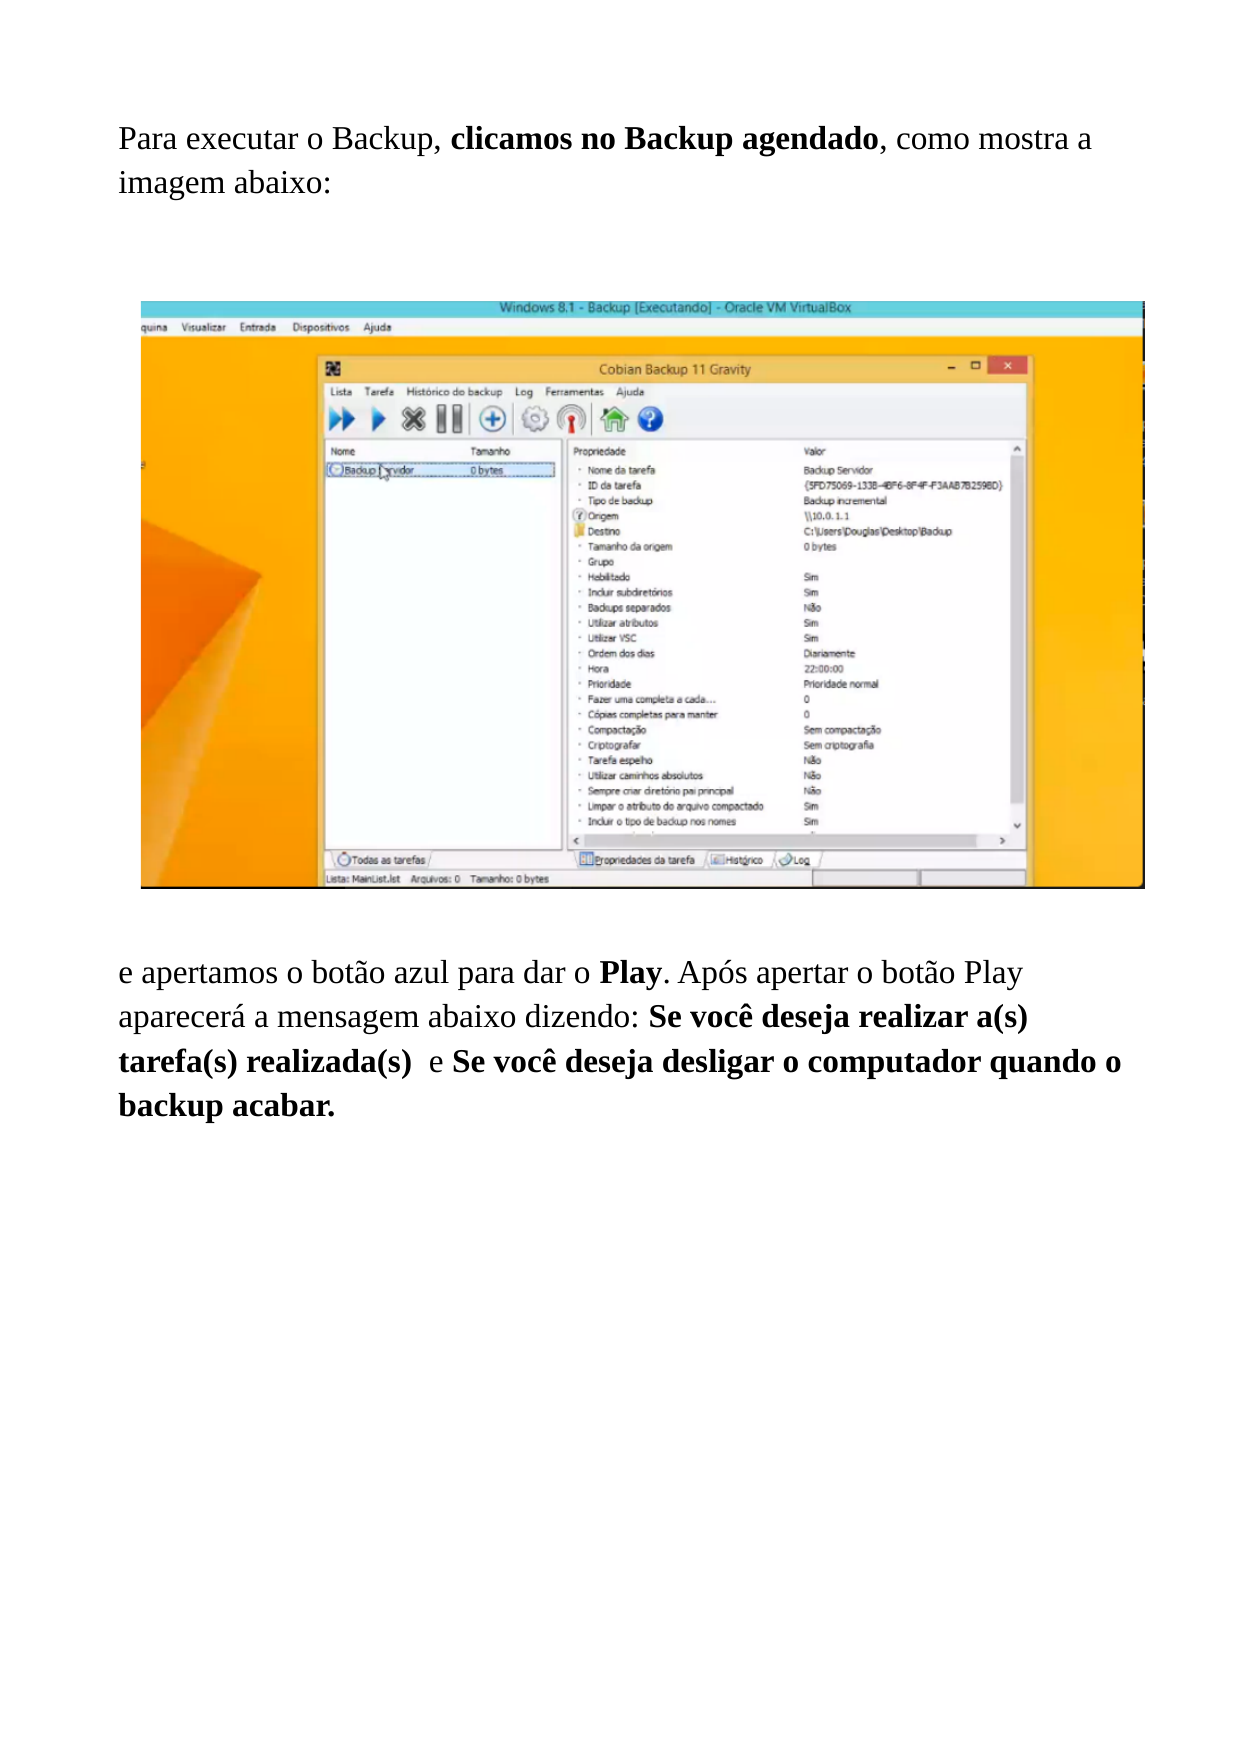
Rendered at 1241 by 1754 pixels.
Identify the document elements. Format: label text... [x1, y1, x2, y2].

text e apertamos o botão azul para dar o Play. Após apertar o botão Play aparecerá a mensagem abaixo dizendo: Se você deseja realizar a(s) tarefa(s) realizada(s) e Se você deseja desligar o computador quando o backup acabar. [118, 953, 1122, 1123]
text Para executar o Backup, clicamos no Backup agendado, como mostra a imagem abaixo: [118, 118, 1122, 201]
picture [140, 301, 1145, 889]
